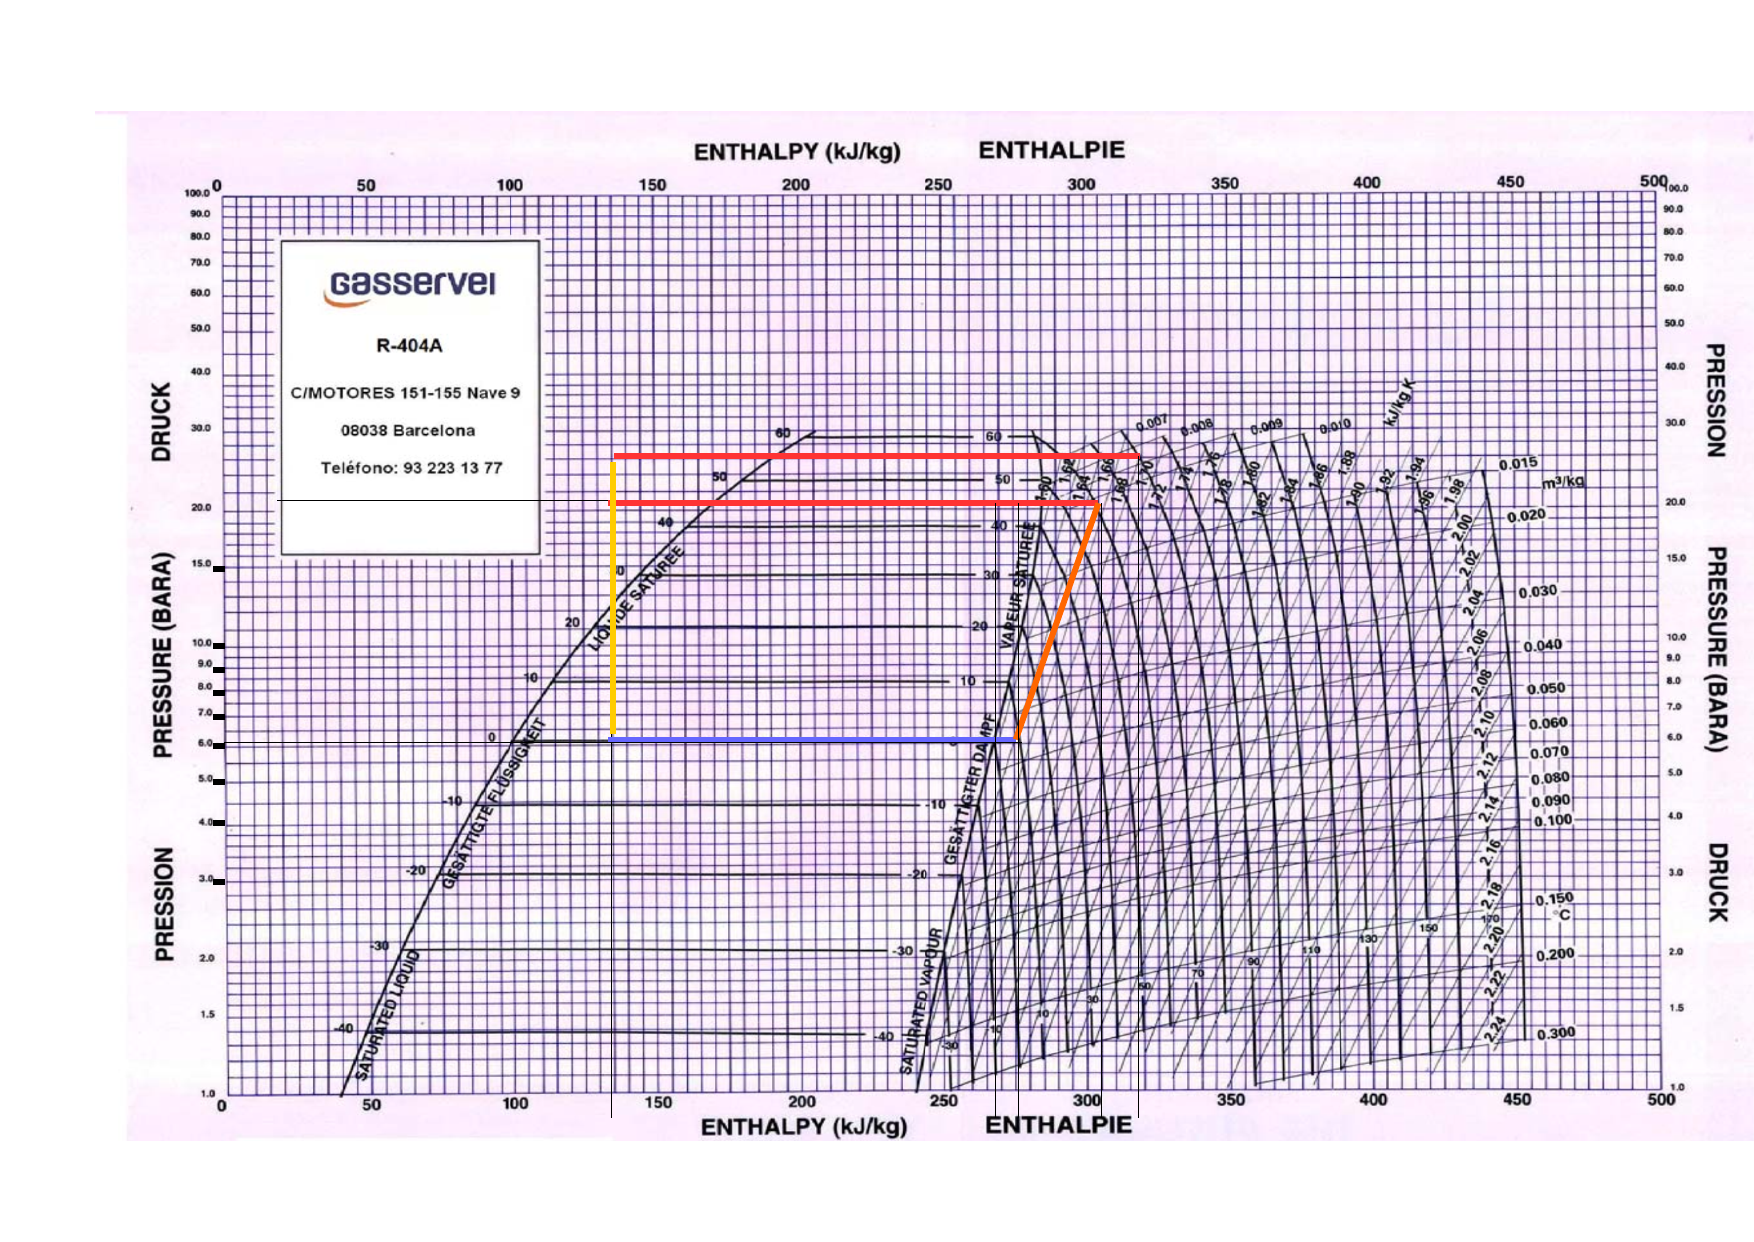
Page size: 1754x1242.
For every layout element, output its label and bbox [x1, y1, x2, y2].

picture [94, 110, 1754, 1141]
